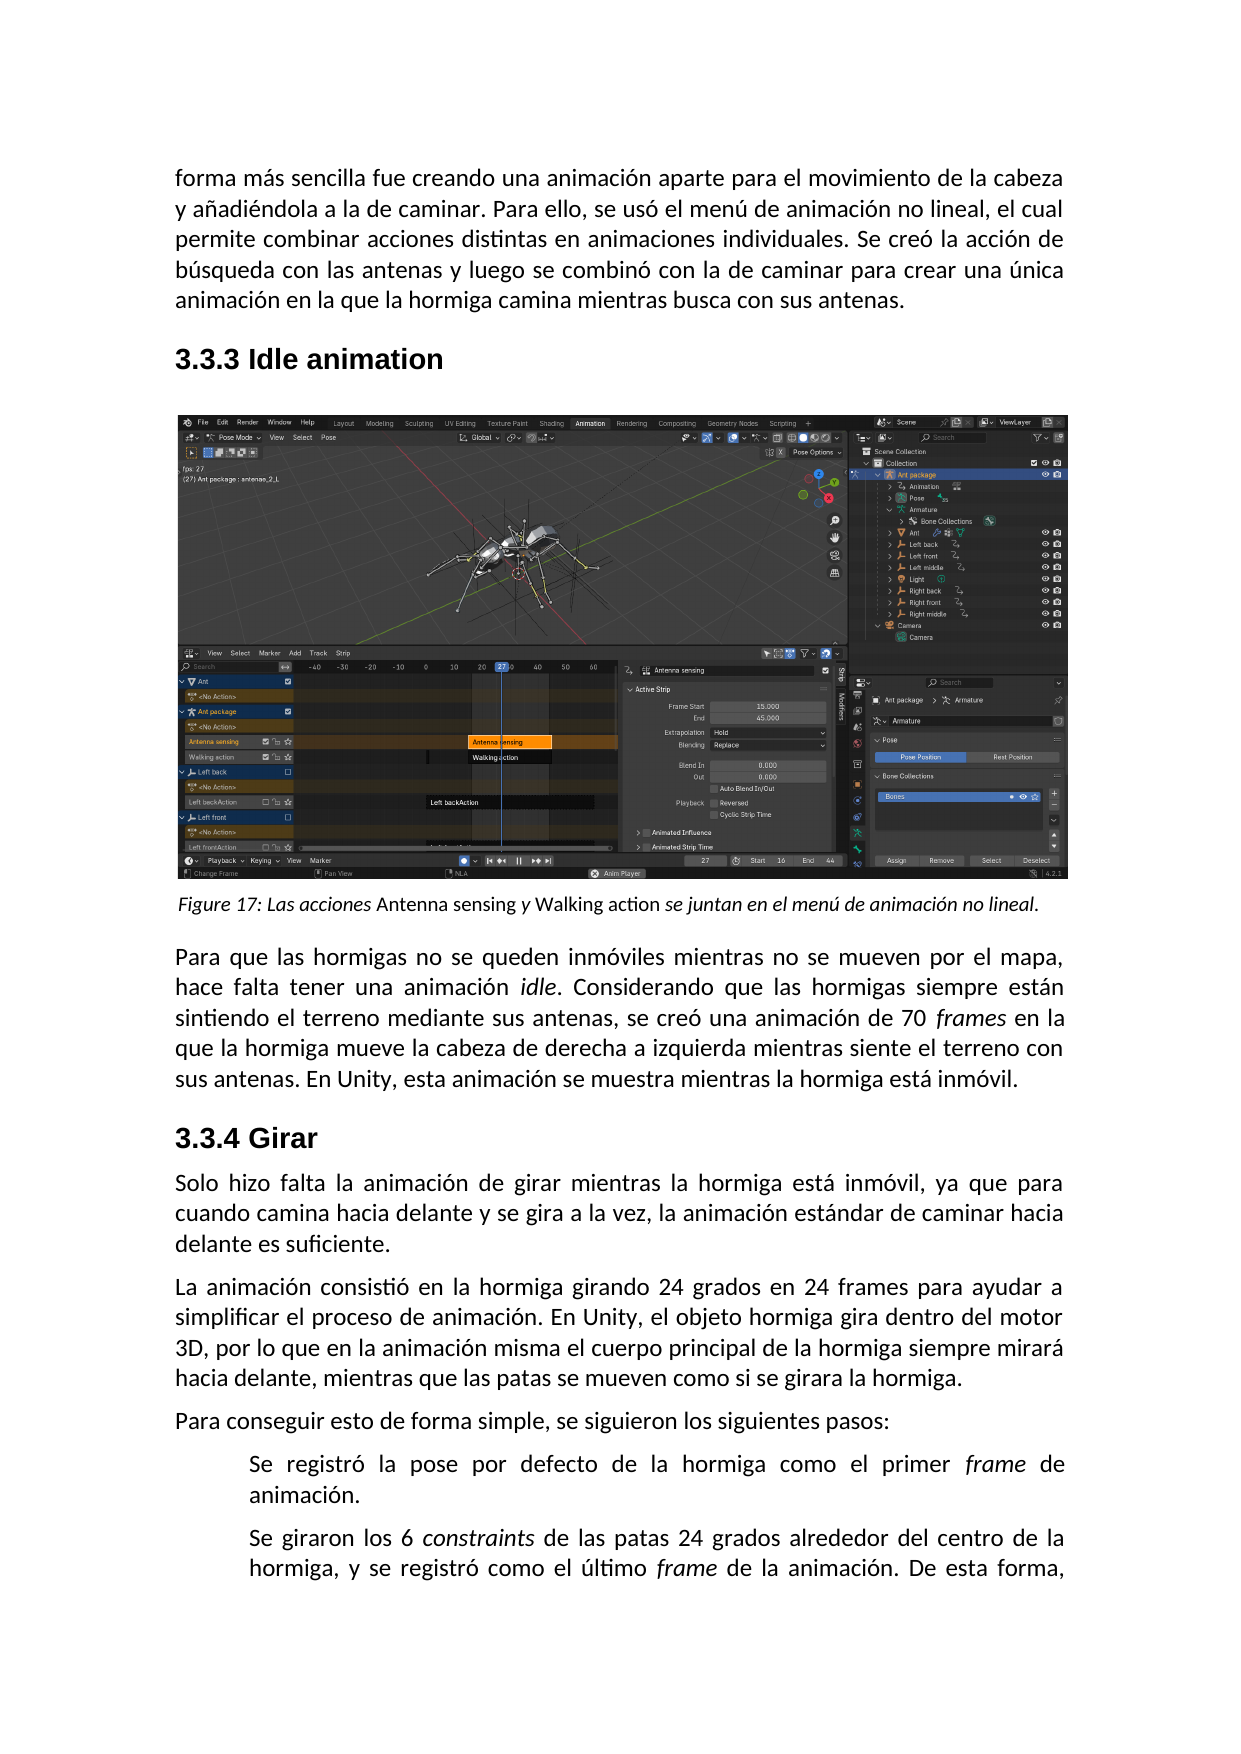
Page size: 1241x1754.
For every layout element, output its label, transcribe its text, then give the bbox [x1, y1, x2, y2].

subtitle Idle animation [175, 342, 1065, 376]
text Para conseguir esto de forma simple, se siguieron los siguientes pasos: [175, 1405, 1065, 1436]
text La animación consistió en la hormiga girando 24 grados en 24 frames para ayudar a simplificar el proceso de animación. En Unity, el objeto hormiga gira dentro del motor 3D, por lo que en la animación misma el cuerpo principal de la hormiga siempre mirará hacia delante, mientras que las patas se mueven como si se girara la hormiga. [175, 1271, 1065, 1393]
text Solo hizo falta la animación de girar mientras la hormiga está inmóvil, ya que para cuando camina hacia delante y se gira a la vez, la animación estándar de caminar hacia delante es suficiente. [175, 1167, 1065, 1258]
text forma más sencilla fue creando una animación aparte para el movimiento de la cabeza y añadiéndola a la de caminar. Para ello, se usó el menú de animación no lineal, el cual permite combinar acciones distintas en animaciones individuales. Se creó la acción de búsqueda con las antenas y luego se combinó con la de caminar para crear una única animación en la que la hormiga camina mientras busca con sus antenas. [175, 162, 1065, 315]
list Se giraron los 6 constraints de las patas 24 grados alrededor del centro de la hormiga, y se registró como el último frame de la animación. De esta forma, [219, 1522, 1065, 1583]
picture [177, 415, 1068, 879]
subtitle Girar [175, 1121, 1065, 1154]
text Figure 17: Las acciones Antenna sensing y Walking action se juntan en el menú de animación no lineal. [178, 879, 1068, 917]
text Para que las hormigas no se queden inmóviles mientras no se mueven por el mapa, hace falta tener una animación idle. Considerando que las hormigas siempre están sintiendo el terreno mediante sus antenas, se creó una animación de 70 frames en la que la hormiga mueve la cabeza de derecha a izquierda mientras siente el terreno con sus antenas. En Unity, esta animación se muestra mientras la hormiga está inmóvil. [175, 388, 1065, 1093]
list Se registró la pose por defecto de la hormiga como el primer frame de animación. [219, 1448, 1065, 1509]
